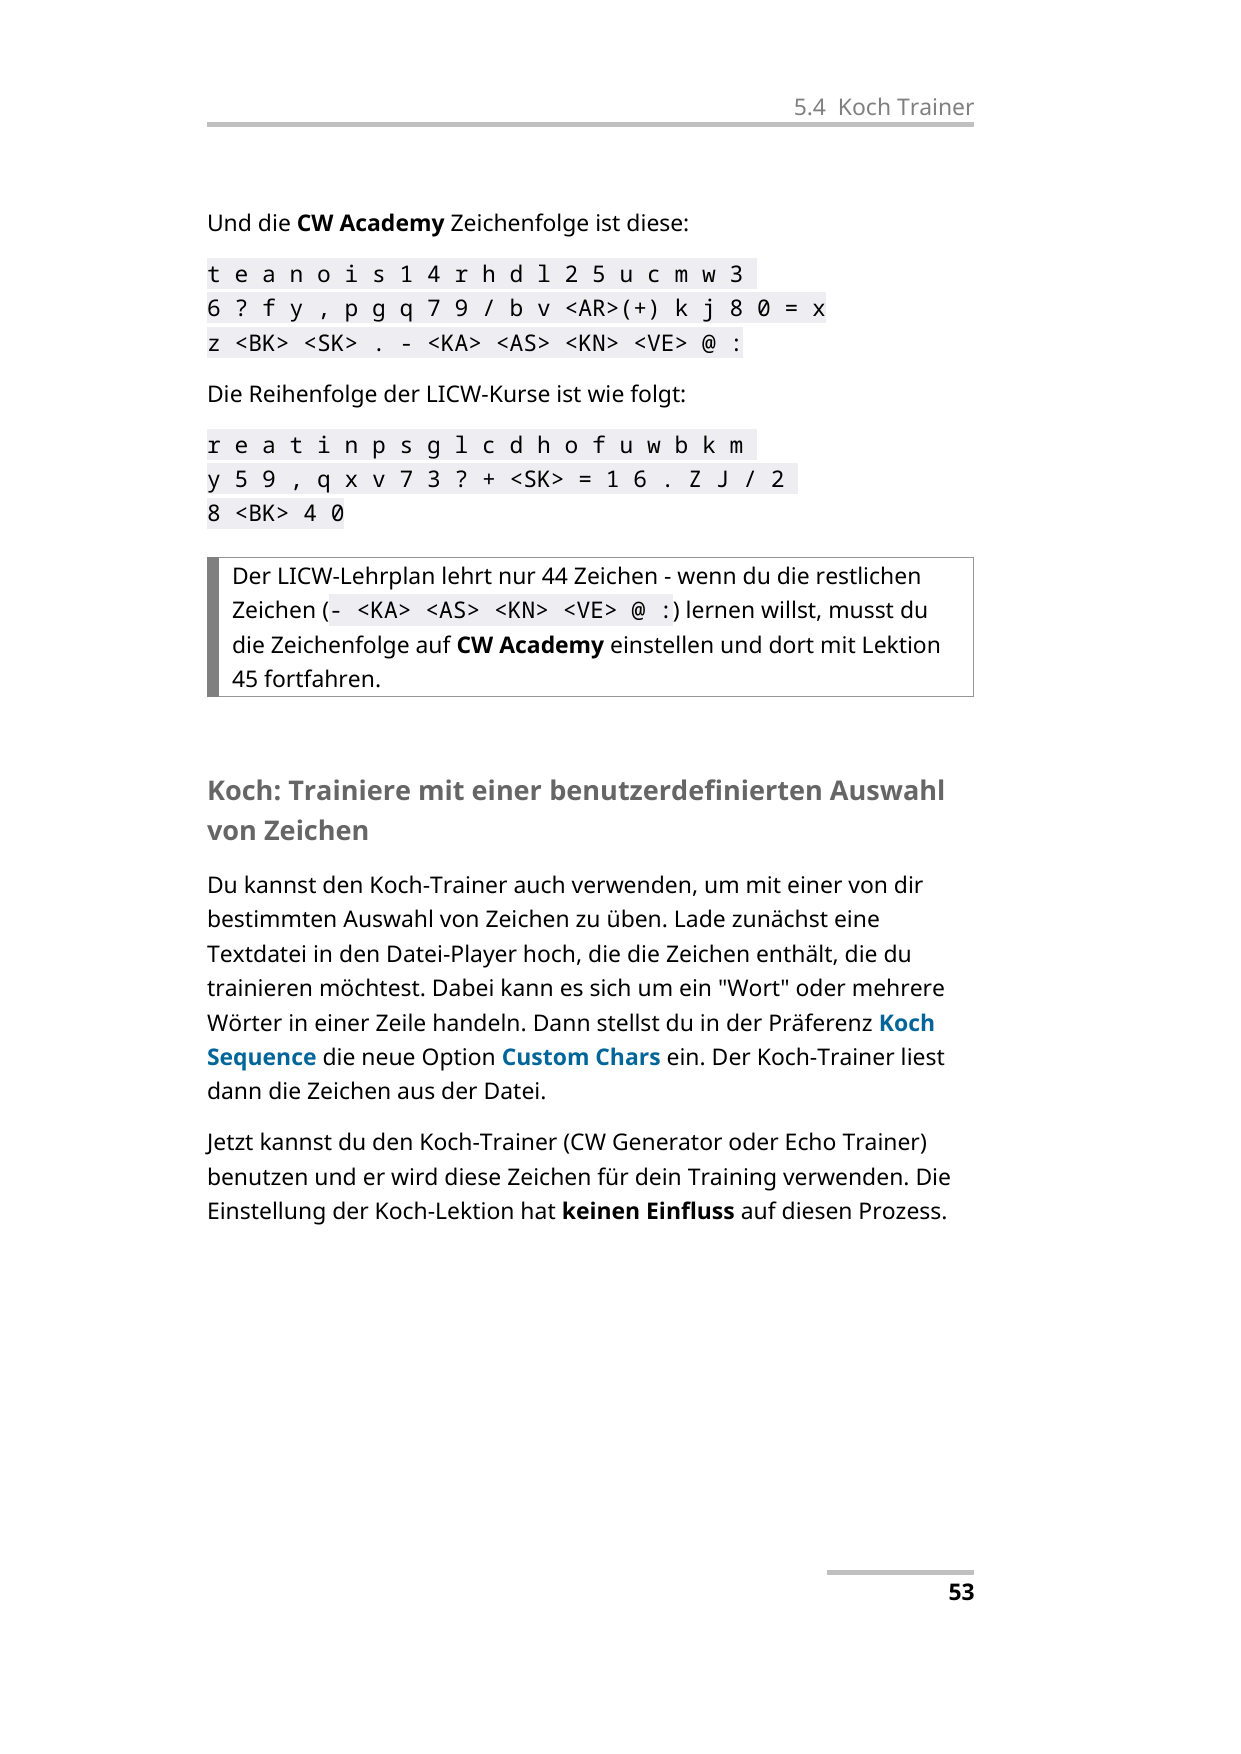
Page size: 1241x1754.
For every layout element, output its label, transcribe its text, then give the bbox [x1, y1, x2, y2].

text Jetzt kannst du den Koch-Trainer (CW Generator oder Echo Trainer) benutzen und er wird diese Zeichen für dein Training verwenden. Die Einstellung der Koch-Lektion hat keinen Einfluss auf diesen Prozess. [207, 1126, 974, 1226]
text Und die CW Academy Zeichenfolge ist diese: [207, 207, 974, 238]
text Du kannst den Koch-Trainer auch verwenden, um mit einer von dir bestimmten Auswahl von Zeichen zu üben. Lade zunächst eine Textdatei in den Datei-Player hoch, die die Zeichen enthält, die du trainieren möchtest. Dabei kann es sich um ein "Wort" oder mehrere Wörter in einer Zeile handeln. Dann stellst du in der Präferenz Koch Sequence die neue Option Custom Chars ein. Der Koch-Trainer liest dann die Zeichen aus der Datei. [207, 869, 974, 1107]
text Der LICW-Lehrplan lehrt nur 44 Zeichen - wenn du die restlichen Zeichen (- <KA> <AS> <KN> <VE> @ :) lernen willst, musst du die Zeichenfolge auf CW Academy einstellen und dort mit Lektion 45 fortfahren. [219, 558, 973, 696]
text r e a t i n p s g l c d h o f u w b k m y 5 9 , q x v 7 3 ? + <SK> = 1 6 . Z J / 2 8 <BK> 4 0 [207, 429, 974, 529]
text Die Reihenfolge der LICW-Kurse ist wie folgt: [207, 378, 974, 409]
text Koch: Trainiere mit einer benutzerdefinierten Auswahl von Zeichen [207, 771, 974, 849]
text t e a n o i s 1 4 r h d l 2 5 u c m w 3 6 ? f y , p g q 7 9 / b v <AR>(+) k j 8 0 = x z <BK> <SK> . - <KA> <AS> <KN> <VE> @ : [207, 258, 974, 358]
